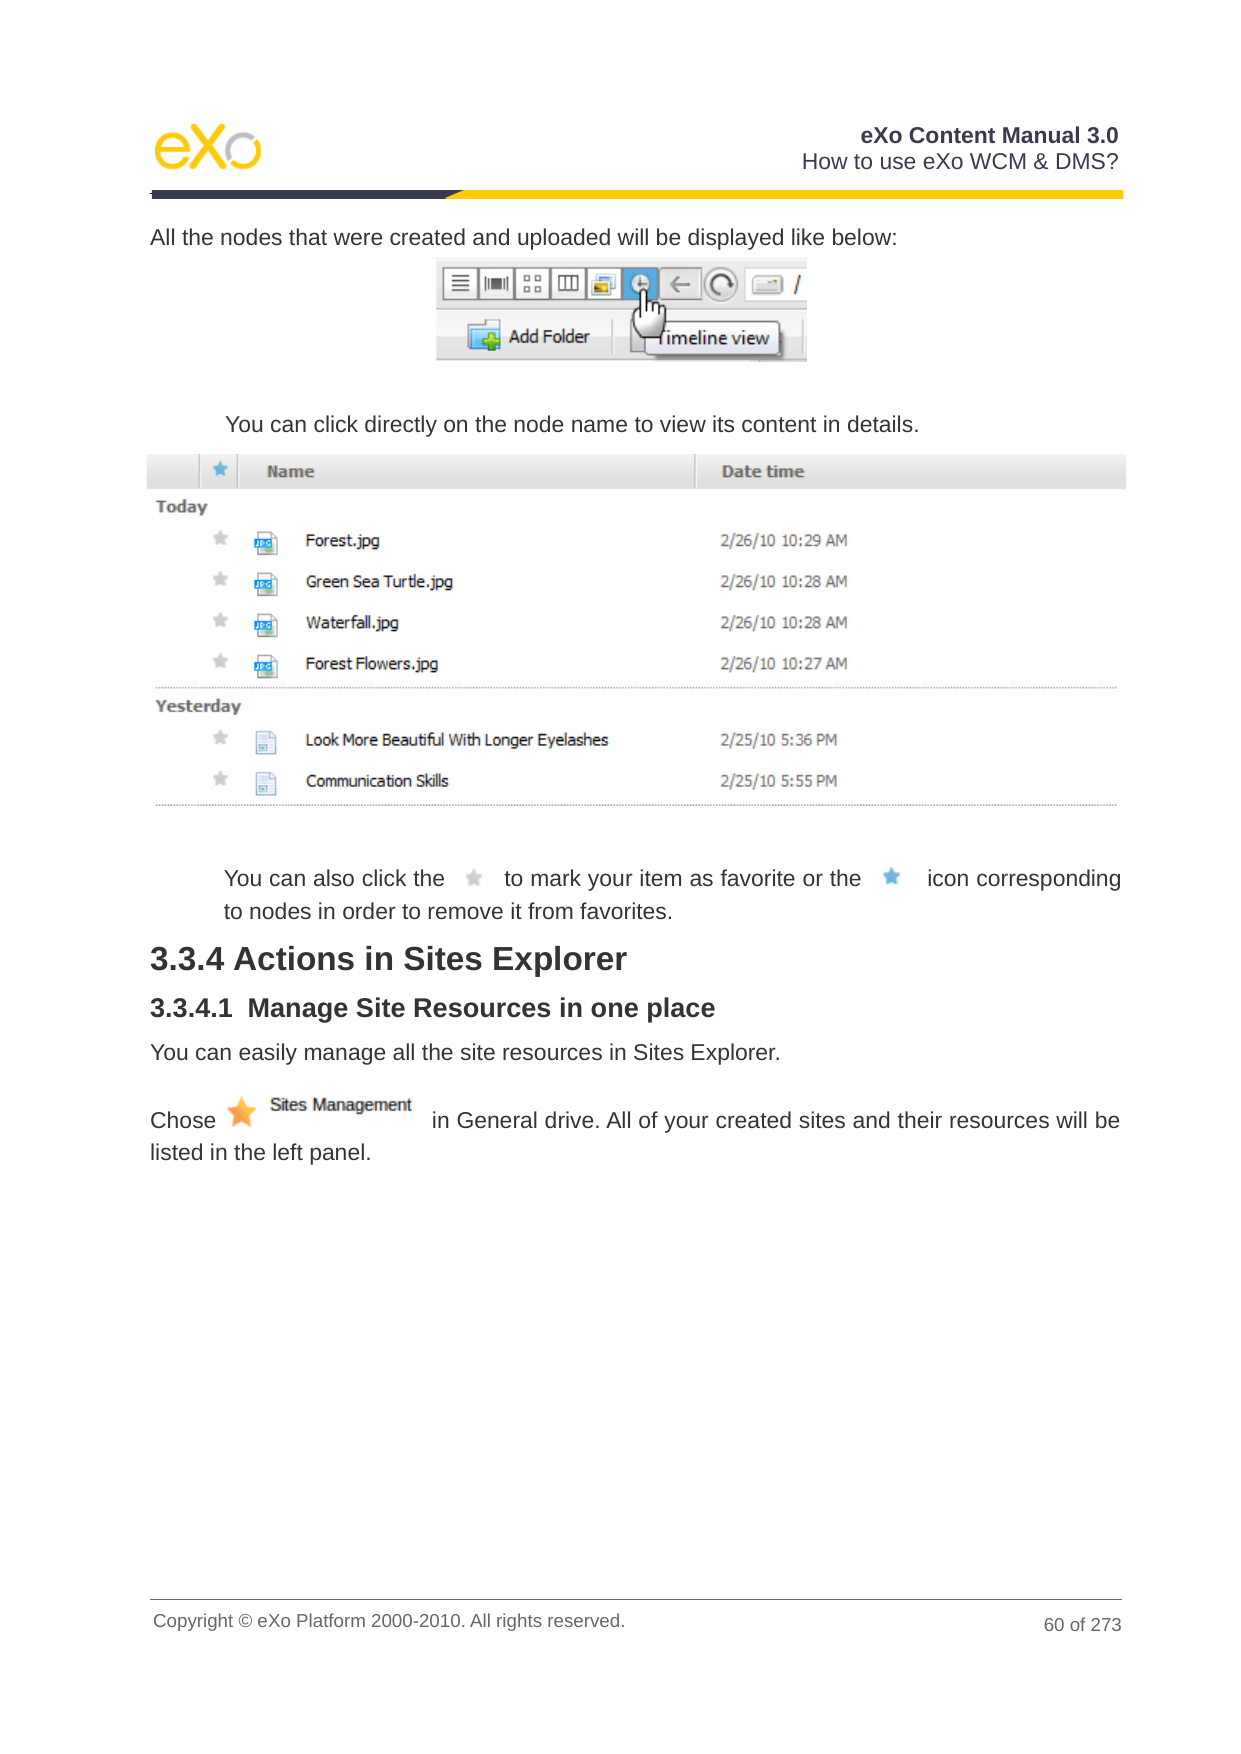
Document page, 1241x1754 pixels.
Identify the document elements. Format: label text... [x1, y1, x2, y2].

picture [223, 1087, 418, 1132]
text You can easily manage all the site resources in Sites Explorer. [150, 1039, 1122, 1065]
picture [155, 123, 262, 170]
picture [460, 866, 490, 891]
picture [877, 862, 913, 891]
text All the nodes that were created and uploaded will be displayed like below: [150, 223, 1122, 250]
picture [151, 190, 1124, 199]
list You can click directly on the node name to view its content in details. [187, 411, 1122, 437]
subtitle Actions in Sites Explorer [150, 939, 1122, 977]
subtitle Manage Site Resources in one place [150, 992, 1122, 1024]
text You can also click the to mark your item as favorite or the icon corresponding to nodes in order to remove it from favorites. [223, 854, 1122, 924]
picture [146, 454, 1127, 806]
picture [435, 258, 807, 362]
text Chose in General drive. All of your created sites and their resources will be listed in the left panel. [150, 1080, 1122, 1165]
